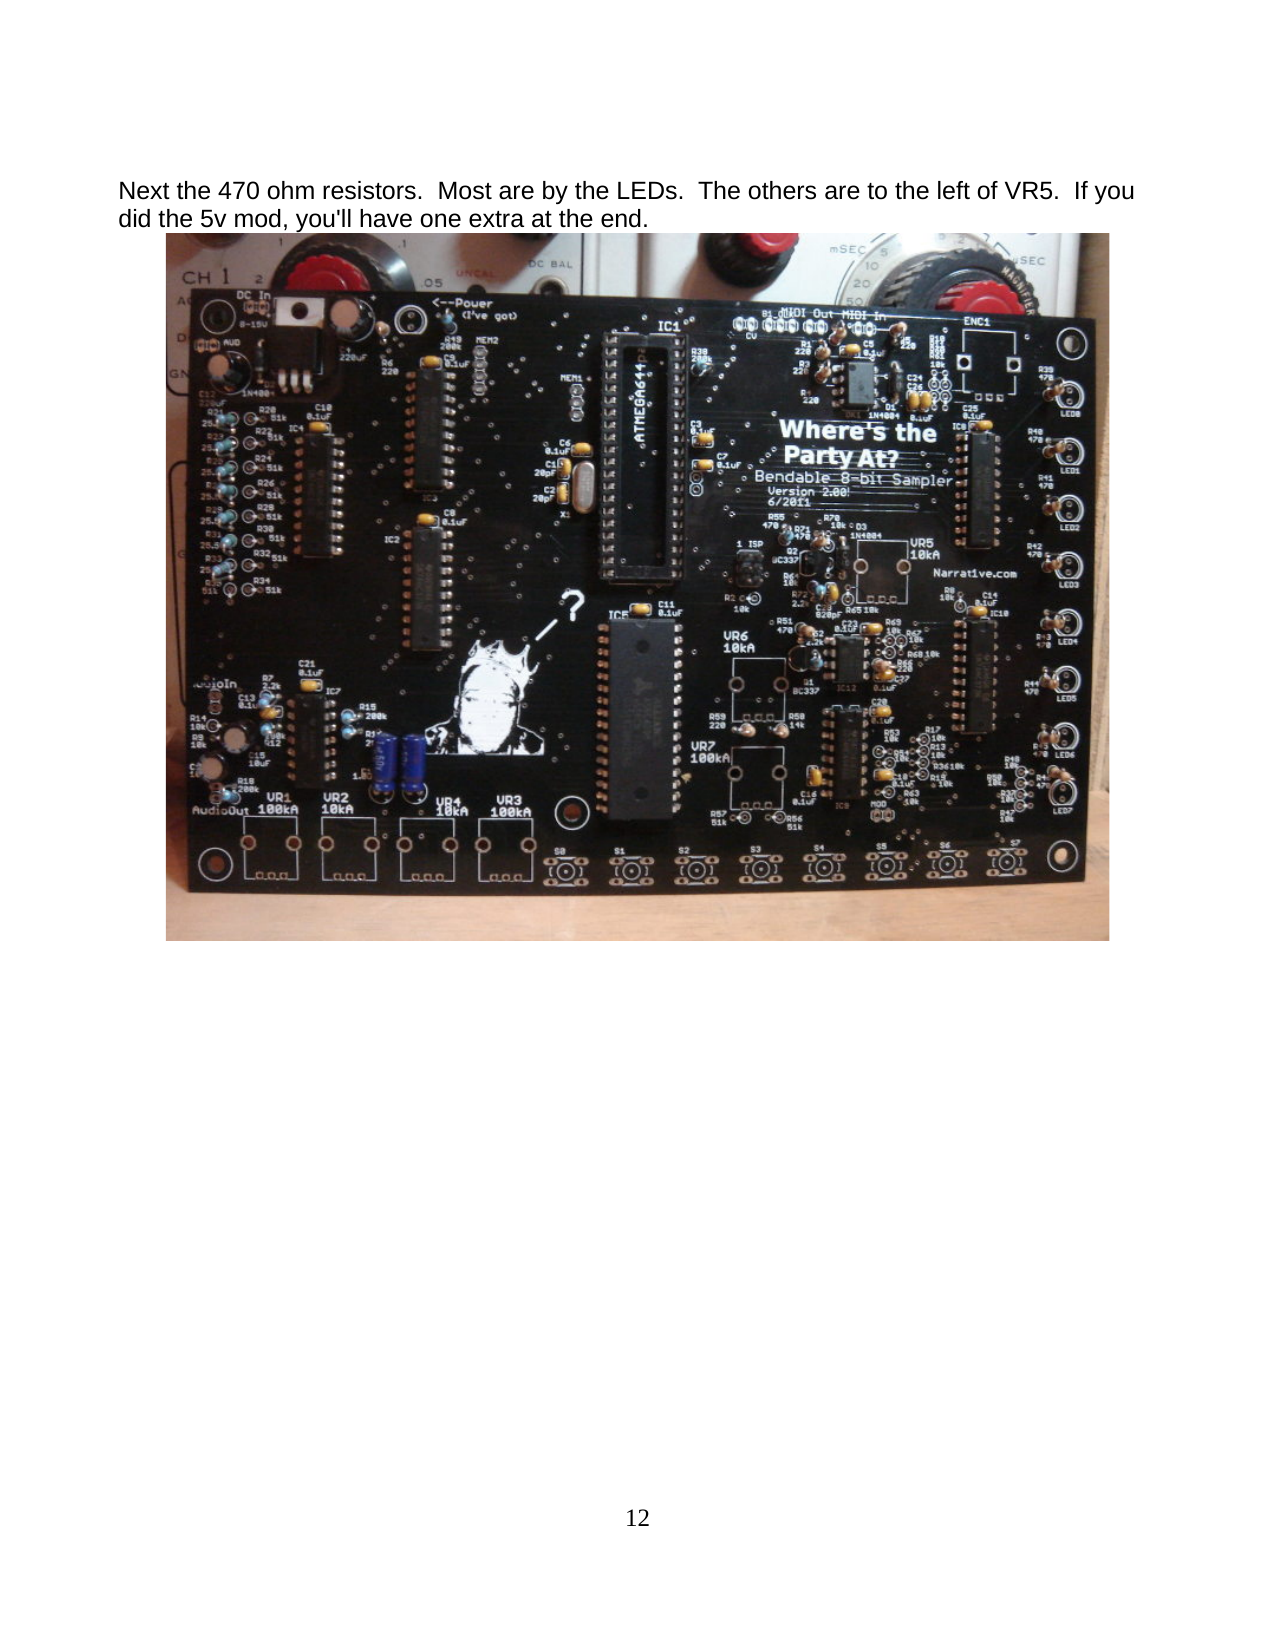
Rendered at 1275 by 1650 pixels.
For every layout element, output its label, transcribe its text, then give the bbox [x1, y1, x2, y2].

picture [165, 233, 1110, 941]
text Next the 470 ohm resistors. Most are by the LEDs. The others are to the left of VR5. If you did the 5v mod, you'll have one extra at the end. [118, 176, 1157, 233]
